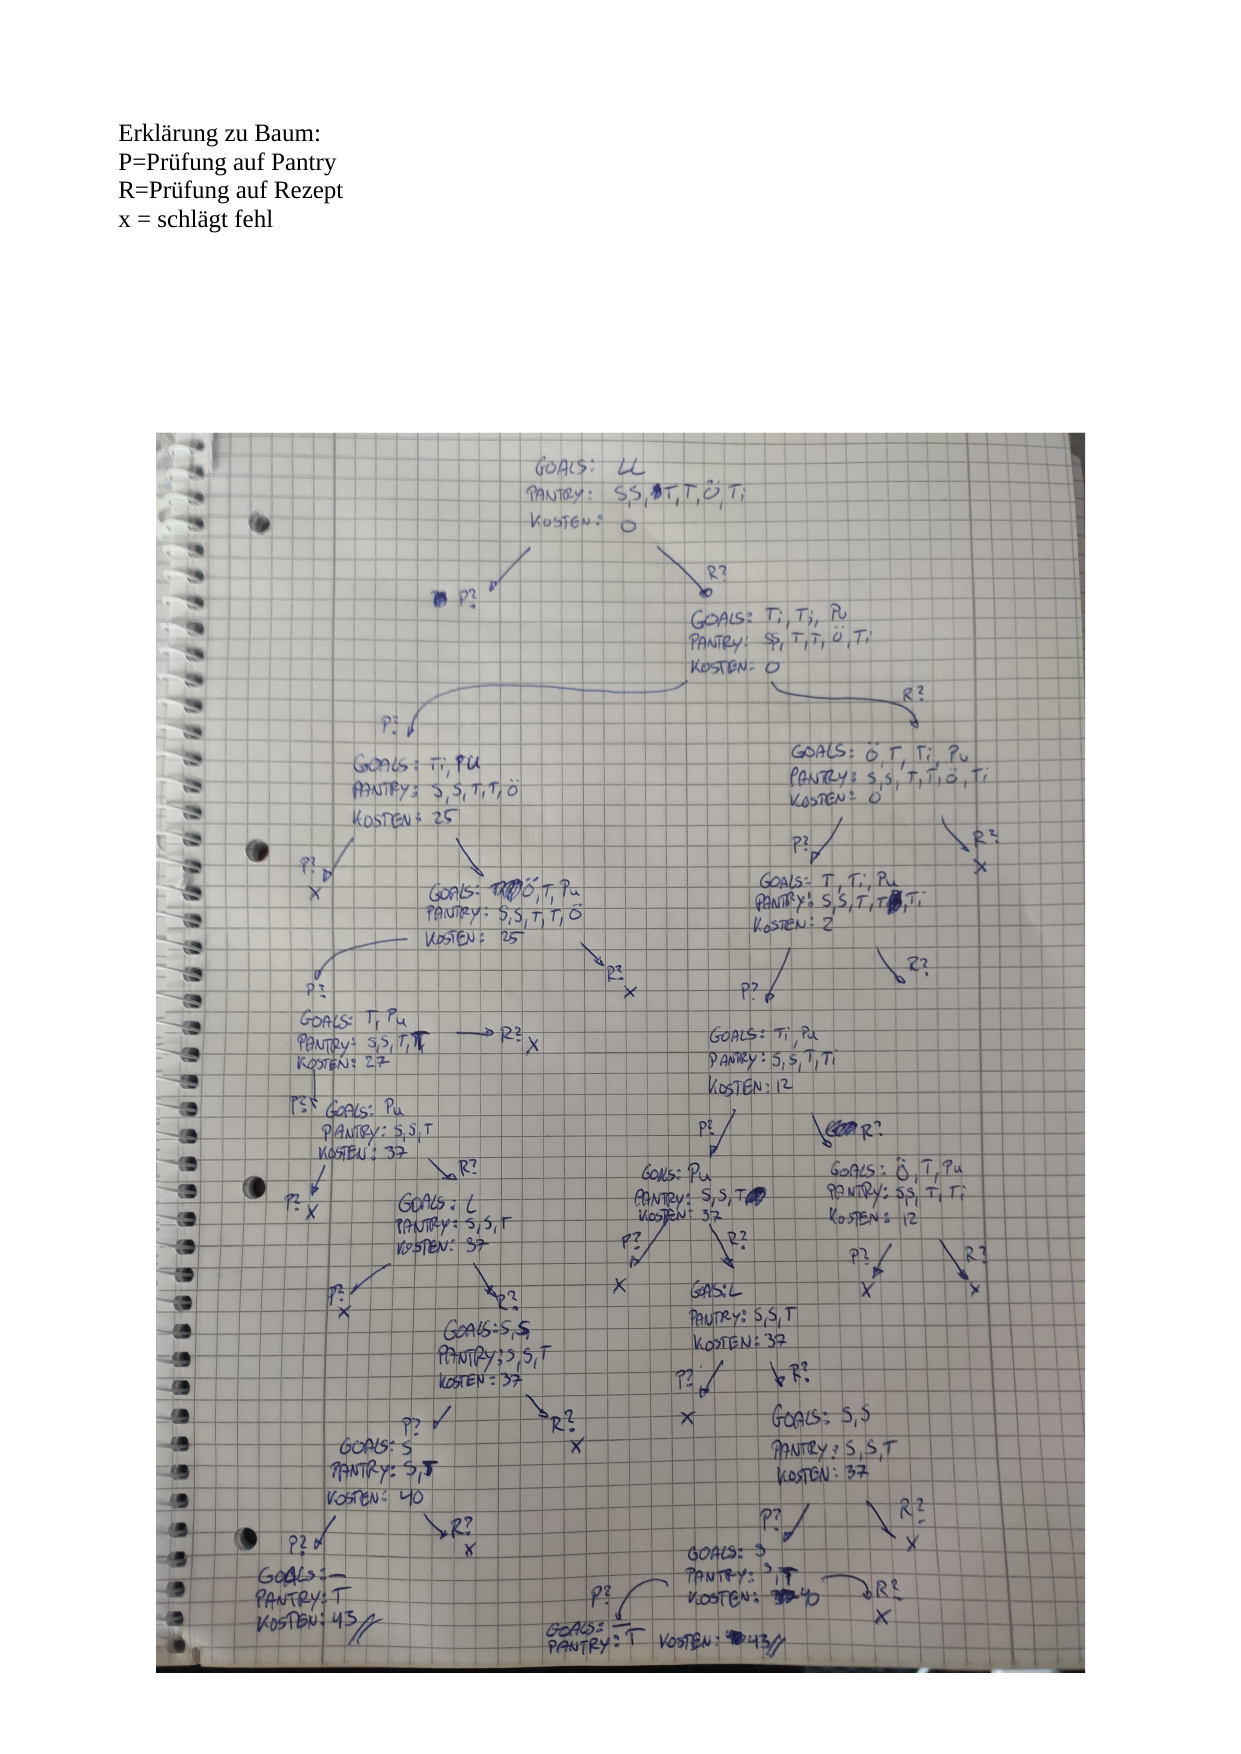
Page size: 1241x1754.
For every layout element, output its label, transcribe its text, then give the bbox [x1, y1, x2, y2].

picture [157, 434, 1085, 1672]
text P=Prüfung auf Pantry [118, 147, 1122, 176]
text Erklärung zu Baum: [118, 118, 1122, 147]
text R=Prüfung auf Rezept [118, 176, 1122, 204]
text x = schlägt fehl [118, 204, 1122, 233]
